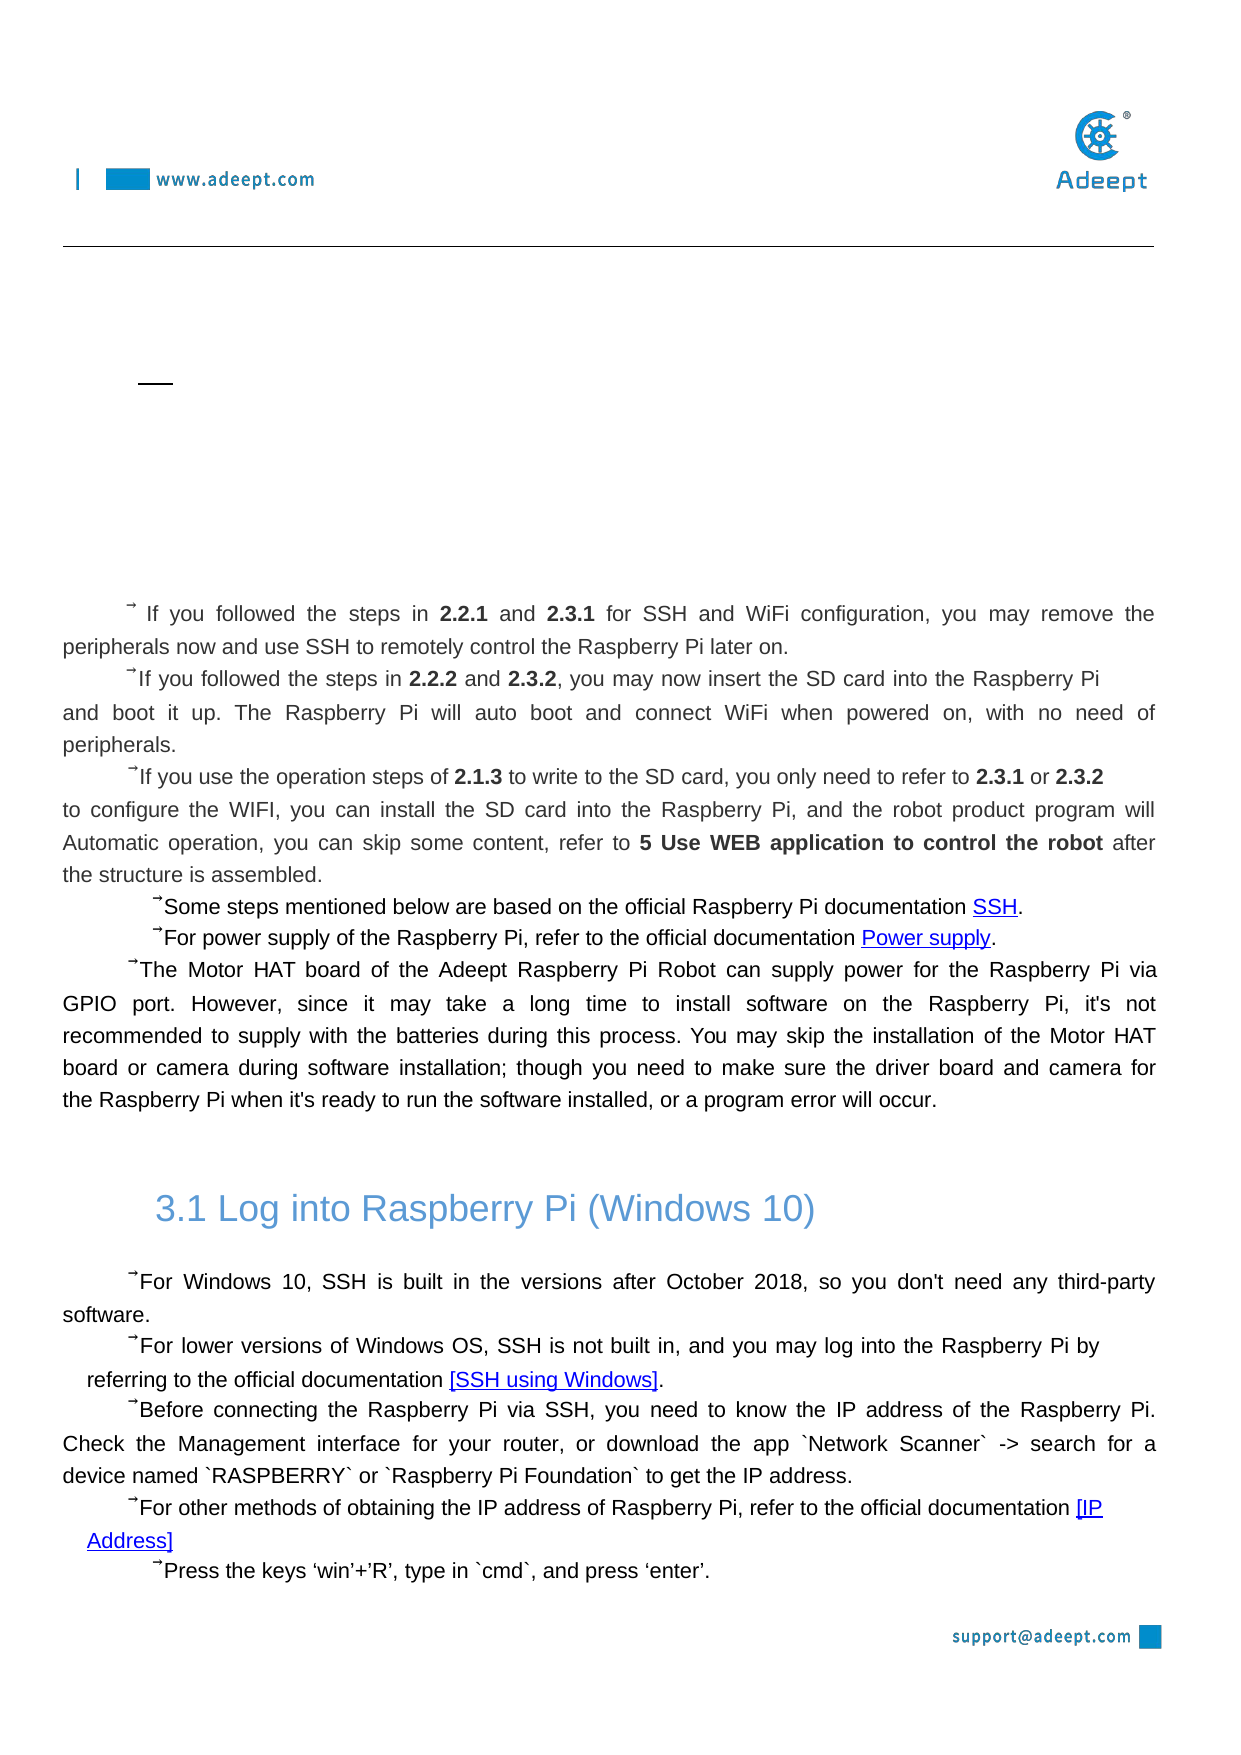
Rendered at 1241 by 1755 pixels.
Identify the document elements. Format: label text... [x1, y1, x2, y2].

list Log into Raspberry Pi (Windows 10) [155, 1186, 1178, 1229]
text ⃗Before connecting the Raspberry Pi via SSH, you need to know the IP address of the Raspberry Pi. Check the Management interface for your router, or download the app `Network Scanner` -> search for a device named `RASPBERRY` or `Raspberry Pi Foundation` to get the IP address. [62, 1394, 1157, 1488]
list 3 Log In to The Raspberry Pi and Install The App [87, 455, 1161, 501]
text ⃗Press the keys ‘win’+’R’, type in `cmd`, and press ‘enter’. [163, 1555, 1178, 1585]
text ⃗For Windows 10, SSH is built in the versions after October 2018, so you don't need any third-party software. [62, 1266, 1156, 1327]
text ⃗ If you followed the steps in 2.2.1 and 2.3.1 for SSH and WiFi configuration, you may remove the peripherals now and use SSH to remotely control the Raspberry Pi later on. [62, 598, 1156, 659]
text ⃗The Motor HAT board of the Adeept Raspberry Pi Robot can supply power for the Raspberry Pi via GPIO port. However, since it may take a long time to install software on the Raspberry Pi, it's not recommended to supply with the batteries during this process. You may skip the installation of the Motor HAT board or camera during software installation; though you need to make sure the driver board and camera for the Raspberry Pi when it's ready to run the software installed, or a program error will occur. [62, 954, 1157, 1112]
text ⃗For other methods of obtaining the IP address of Raspberry Pi, refer to the official documentation [IP [62, 1494, 1178, 1520]
text ⃗Some steps mentioned below are based on the official Raspberry Pi documentation SSH. [163, 894, 1178, 920]
text ⃗For lower versions of Windows OS, SSH is not built in, and you may log into the Raspberry Pi by [62, 1333, 1178, 1359]
text ⃗If you use the operation steps of 2.1.3 to write to the SD card, you only need to refer to 2.3.1 or 2.3.2 [62, 764, 1178, 790]
text Address] [87, 1528, 1178, 1553]
text to configure the WIFI, you can install the SD card into the Raspberry Pi, and the robot product program will Automatic operation, you can skip some content, refer to 5 Use WEB application to control the robot after the structure is assembled. [62, 797, 1156, 887]
text ⃗If you followed the steps in 2.2.2 and 2.3.2, you may now insert the SD card into the Raspberry Pi [62, 666, 1178, 692]
text ⃗For power supply of the Raspberry Pi, refer to the official documentation Power supply. [163, 922, 1178, 952]
text referring to the official documentation [SSH using Windows]. [87, 1367, 1178, 1392]
text and boot it up. The Raspberry Pi will auto boot and connect WiFi when powered on, with no need of peripherals. [62, 699, 1156, 757]
